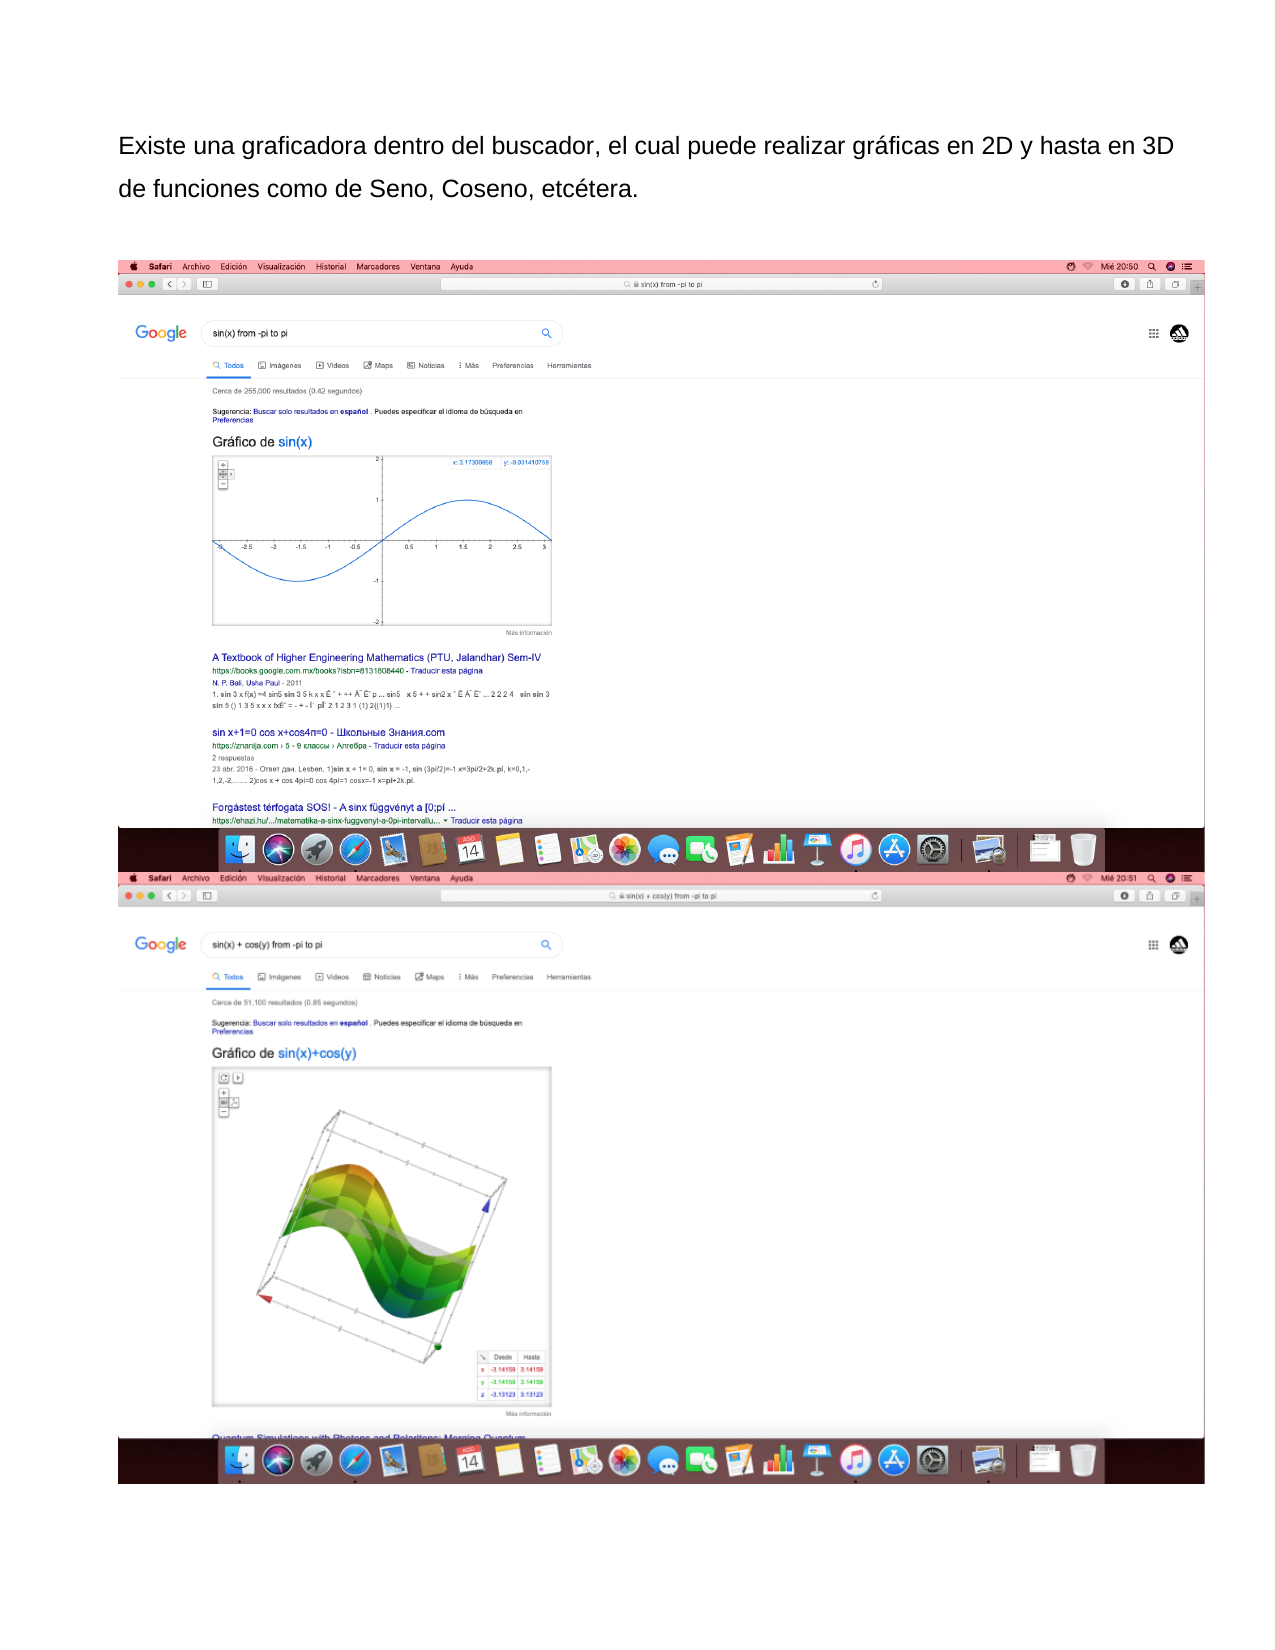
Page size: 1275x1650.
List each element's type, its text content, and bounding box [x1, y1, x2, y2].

text Existe una graficadora dentro del buscador, el cual puede realizar gráficas en 2D y hasta en 3D de funciones como de Seno, Coseno, etcétera. [118, 131, 1181, 203]
